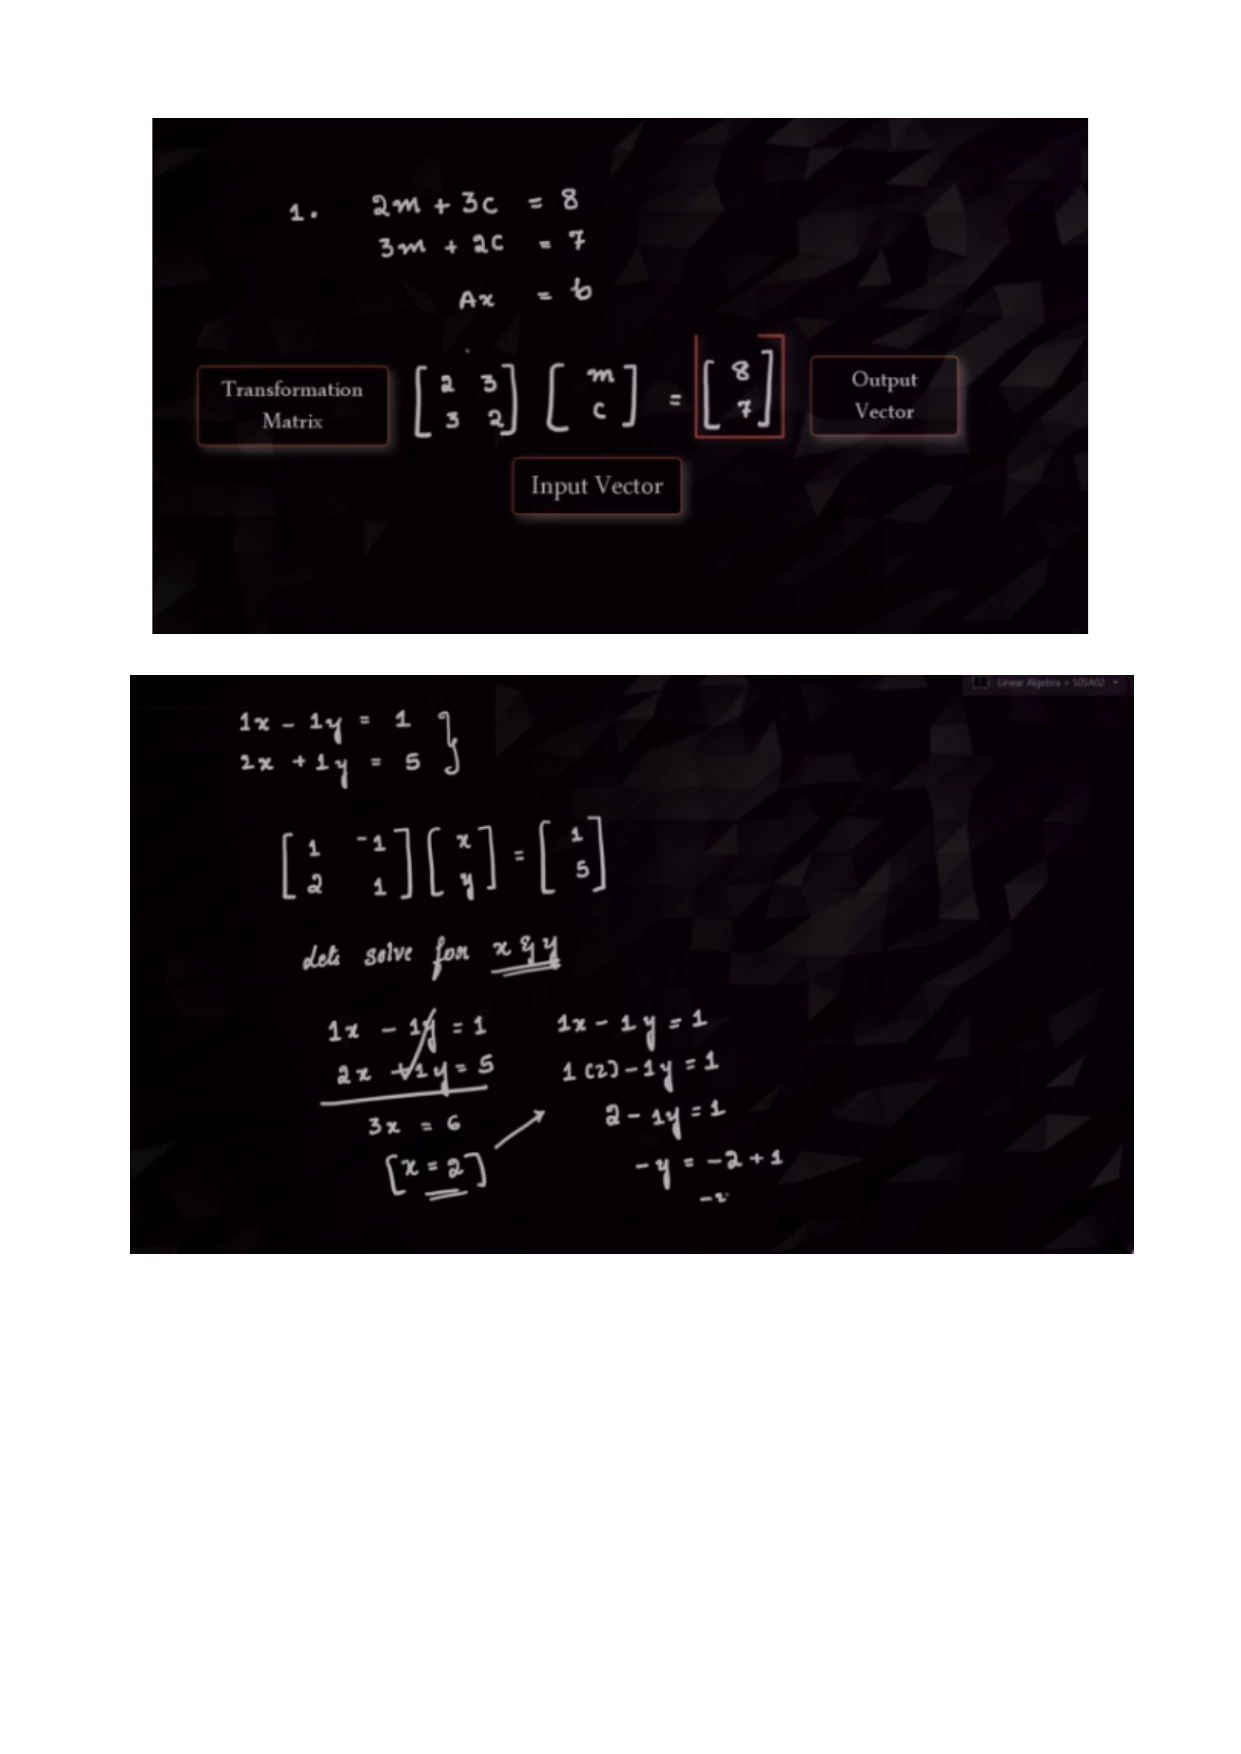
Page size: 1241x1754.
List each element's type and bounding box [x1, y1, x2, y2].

picture [152, 118, 1089, 634]
picture [130, 675, 1134, 1254]
